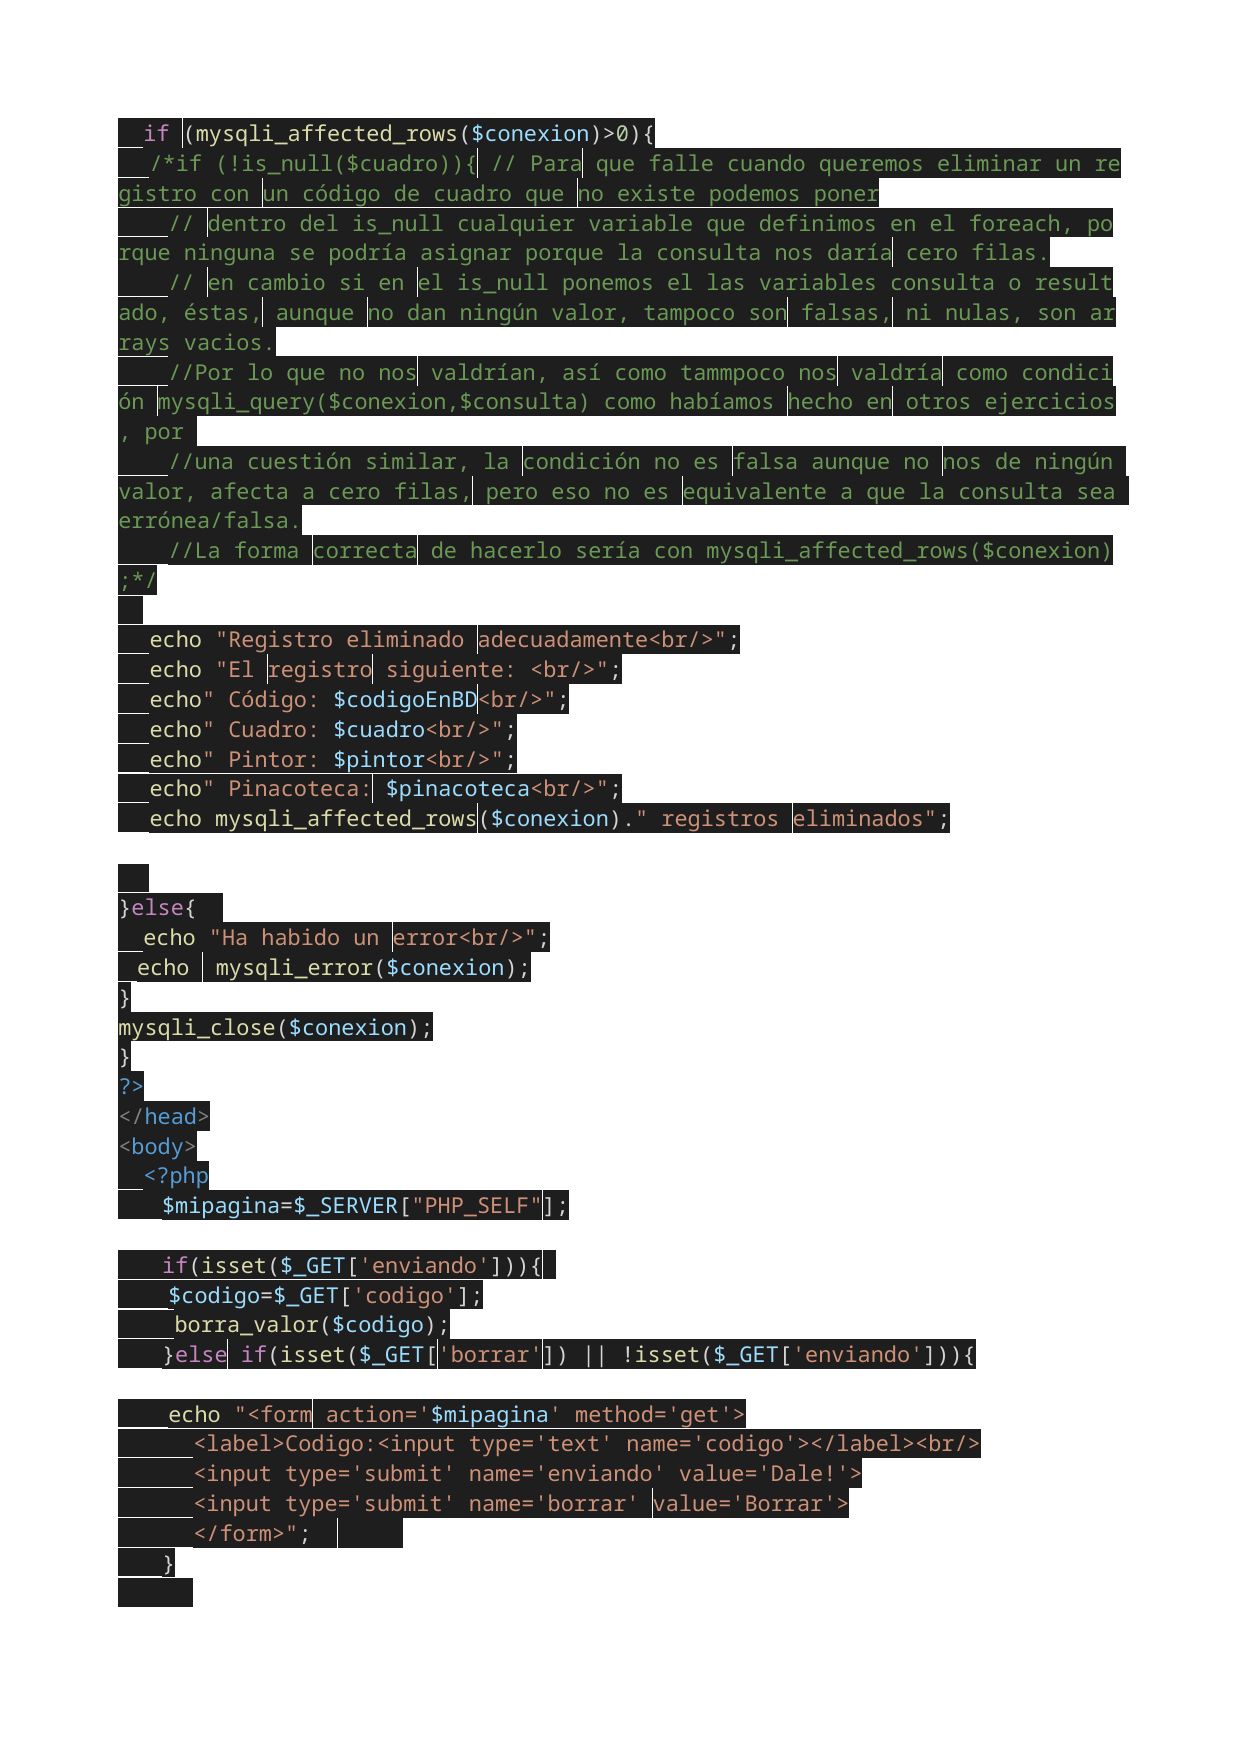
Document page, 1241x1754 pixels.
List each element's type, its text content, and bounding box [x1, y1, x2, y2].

text $codigo=$_GET['codigo']; [118, 1279, 1122, 1309]
text </head> [118, 1101, 1122, 1131]
text //una cuestión similar, la condición no es falsa aunque no nos de ningún valor, afecta a cero filas, pero eso no es equivalente a que la consulta sea errónea/falsa. [118, 446, 1122, 535]
text if (mysqli_affected_rows($conexion)>0){ [118, 118, 1122, 148]
text mysqli_close($conexion); [118, 1012, 1122, 1041]
text //La forma correcta de hacerlo sería con mysqli_affected_rows($conexion);*/ [118, 535, 1122, 595]
text <label>Codigo:<input type='text' name='codigo'></label><br/> [118, 1428, 1122, 1458]
text } [118, 982, 1122, 1012]
text $mipagina=$_SERVER["PHP_SELF"]; [118, 1190, 1122, 1220]
text <body> [118, 1131, 1122, 1161]
text borra_valor($codigo); [118, 1309, 1122, 1339]
text if(isset($_GET['enviando'])){ [118, 1250, 1122, 1279]
text } [118, 1041, 1122, 1071]
text }else{ [118, 892, 1122, 922]
text echo "Registro eliminado adecuadamente<br/>"; [118, 624, 1122, 654]
text echo "Ha habido un error<br/>"; [118, 922, 1122, 952]
text /*if (!is_null($cuadro)){ // Para que falle cuando queremos eliminar un registro con un código de cuadro que no existe podemos poner [118, 148, 1122, 207]
text ?> [118, 1071, 1122, 1101]
text echo" Pintor: $pintor<br/>"; [118, 744, 1122, 773]
text echo" Pinacoteca: $pinacoteca<br/>"; [118, 773, 1122, 803]
text <input type='submit' name='borrar' value='Borrar'> [118, 1488, 1122, 1518]
text // en cambio si en el is_null ponemos el las variables consulta o resultado, éstas, aunque no dan ningún valor, tampoco son falsas, ni nulas, son arrays vacios. [118, 267, 1122, 356]
text </form>"; [118, 1518, 1122, 1548]
text echo mysqli_error($conexion); [118, 952, 1122, 982]
text } [118, 1548, 1122, 1577]
text <?php [118, 1161, 1122, 1190]
text echo "El registro siguiente: <br/>"; [118, 654, 1122, 684]
text <input type='submit' name='enviando' value='Dale!'> [118, 1458, 1122, 1488]
text echo" Código: $codigoEnBD<br/>"; [118, 684, 1122, 714]
text }else if(isset($_GET['borrar']) || !isset($_GET['enviando'])){ [118, 1339, 1122, 1369]
text echo "<form action='$mipagina' method='get'> [118, 1399, 1122, 1428]
text echo mysqli_affected_rows($conexion)." registros eliminados"; [118, 803, 1122, 833]
text //Por lo que no nos valdrían, así como tammpoco nos valdría como condición mysqli_query($conexion,$consulta) como habíamos hecho en otros ejercicios, por [118, 356, 1122, 446]
text // dentro del is_null cualquier variable que definimos en el foreach, porque ninguna se podría asignar porque la consulta nos daría cero filas. [118, 207, 1122, 267]
text echo" Cuadro: $cuadro<br/>"; [118, 714, 1122, 744]
